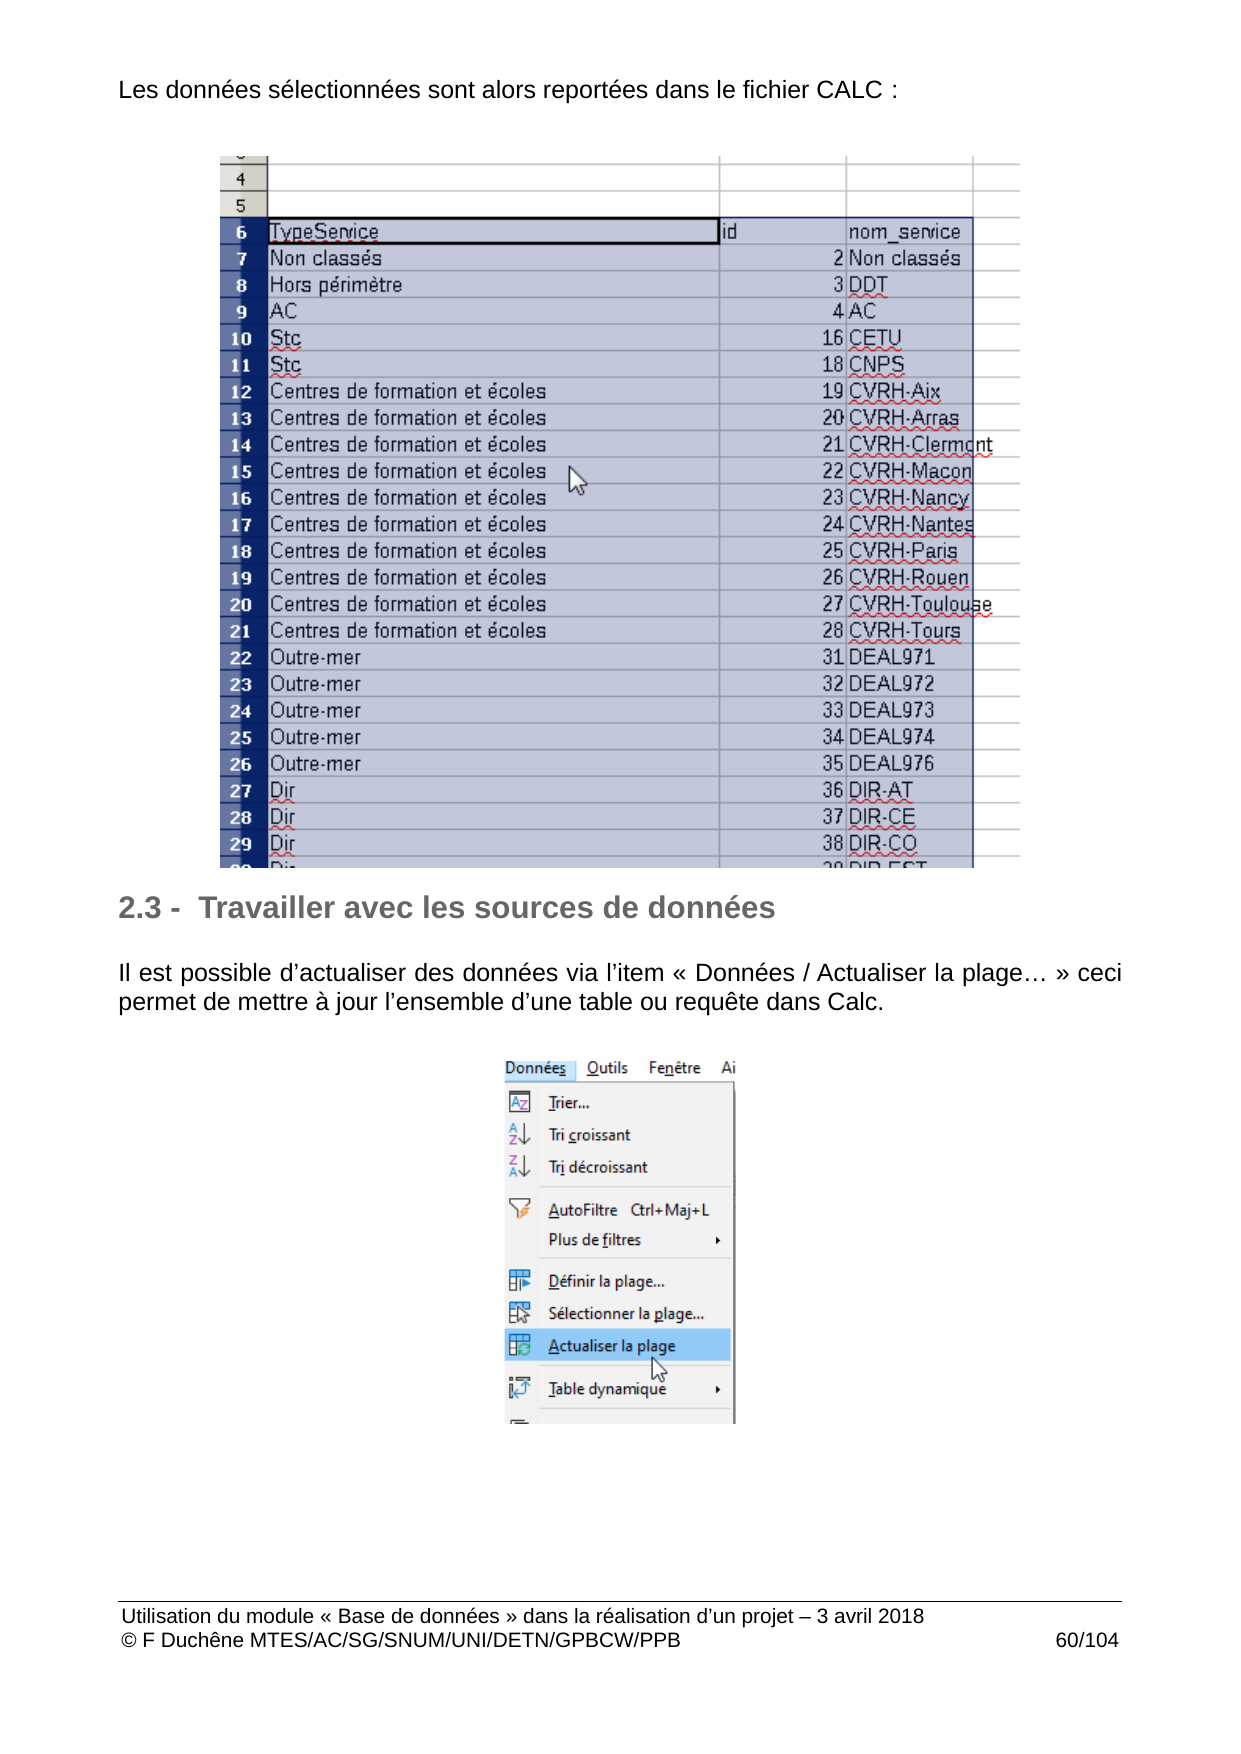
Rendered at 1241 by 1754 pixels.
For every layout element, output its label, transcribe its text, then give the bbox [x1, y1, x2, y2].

text Les données sélectionnées sont alors reportées dans le fichier CALC : [118, 75, 1122, 104]
subtitle Travailler avec les sources de données [118, 889, 1122, 925]
text Il est possible d’actualiser des données via l’item « Données / Actualiser la plage… » ceci permet de mettre à jour l’ensemble d’une table ou requête dans Calc. [118, 958, 1122, 1016]
picture [504, 1061, 736, 1424]
picture [220, 156, 1021, 868]
